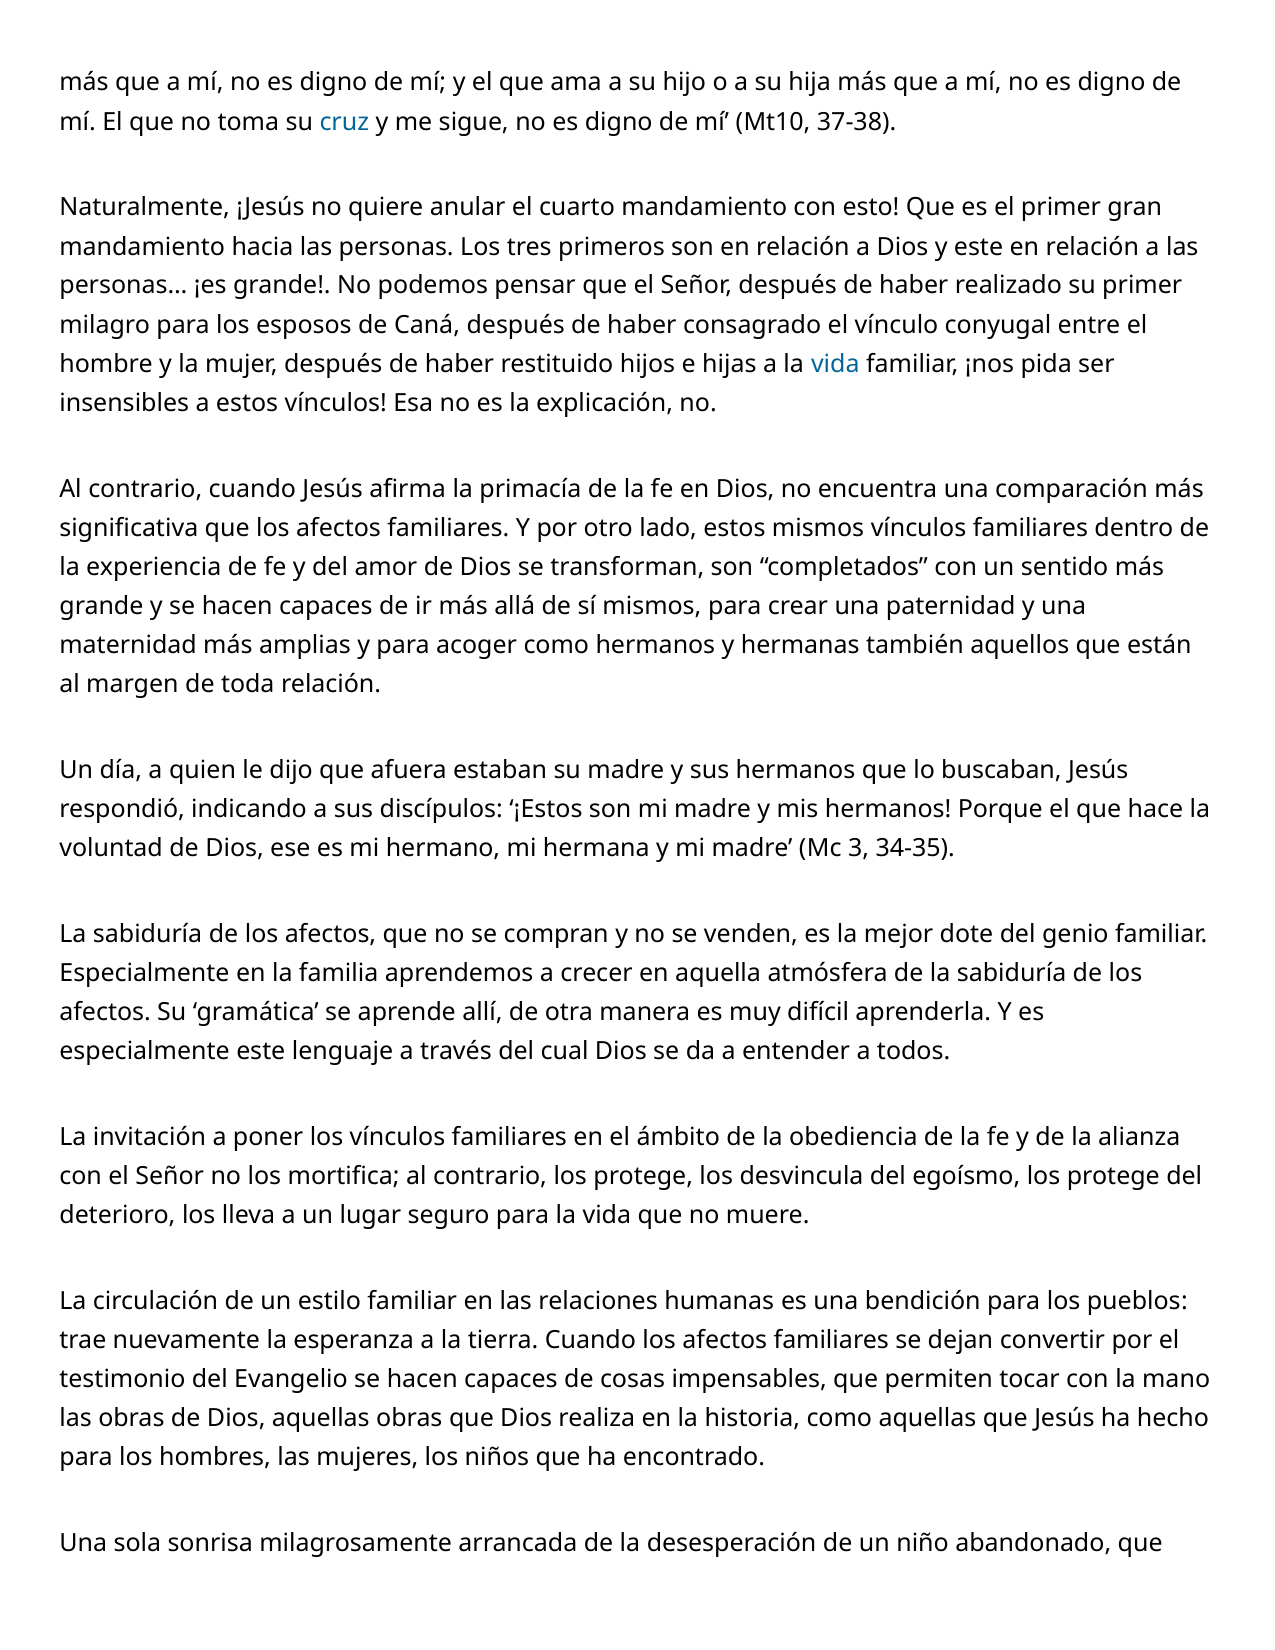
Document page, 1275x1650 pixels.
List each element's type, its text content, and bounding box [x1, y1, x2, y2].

text La circulación de un estilo familiar en las relaciones humanas es una bendición para los pueblos: trae nuevamente la esperanza a la tierra. Cuando los afectos familiares se dejan convertir por el testimonio del Evangelio se hacen capaces de cosas impensables, que permiten tocar con la mano las obras de Dios, aquellas obras que Dios realiza en la historia, como aquellas que Jesús ha hecho para los hombres, las mujeres, los niños que ha encontrado. [59, 1278, 1216, 1473]
text más que a mí, no es digno de mí; y el que ama a su hijo o a su hija más que a mí, no es digno de mí. El que no toma su cruz y me sigue, no es digno de mí’ (Mt10, 37-38). [59, 59, 1216, 137]
text La invitación a poner los vínculos familiares en el ámbito de la obediencia de la fe y de la alianza con el Señor no los mortifica; al contrario, los protege, los desvincula del egoísmo, los protege del deterioro, los lleva a un lugar seguro para la vida que no muere. [59, 1114, 1216, 1231]
text Al contrario, cuando Jesús afirma la primacía de la fe en Dios, no encuentra una comparación más significativa que los afectos familiares. Y por otro lado, estos mismos vínculos familiares dentro de la experiencia de fe y del amor de Dios se transforman, son “completados” con un sentido más grande y se hacen capaces de ir más allá de sí mismos, para crear una paternidad y una maternidad más amplias y para acoger como hermanos y hermanas también aquellos que están al margen de toda relación. [59, 465, 1216, 700]
text La sabiduría de los afectos, que no se compran y no se venden, es la mejor dote del genio familiar. Especialmente en la familia aprendemos a crecer en aquella atmósfera de la sabiduría de los afectos. Su ‘gramática’ se aprende allí, de otra manera es muy difícil aprenderla. Y es especialmente este lenguaje a través del cual Dios se da a entender a todos. [59, 911, 1216, 1067]
text Un día, a quien le dijo que afuera estaban su madre y sus hermanos que lo buscaban, Jesús respondió, indicando a sus discípulos: ‘¡Estos son mi madre y mis hermanos! Porque el que hace la voluntad de Dios, ese es mi hermano, mi hermana y mi madre’ (Mc 3, 34-35). [59, 747, 1216, 864]
text Una sola sonrisa milagrosamente arrancada de la desesperación de un niño abandonado, que [59, 1520, 1216, 1559]
text Naturalmente, ¡Jesús no quiere anular el cuarto mandamiento con esto! Que es el primer gran mandamiento hacia las personas. Los tres primeros son en relación a Dios y este en relación a las personas… ¡es grande!. No podemos pensar que el Señor, después de haber realizado su primer milagro para los esposos de Caná, después de haber consagrado el vínculo conyugal entre el hombre y la mujer, después de haber restituido hijos e hijas a la vida familiar, ¡nos pida ser insensibles a estos vínculos! Esa no es la explicación, no. [59, 184, 1216, 418]
